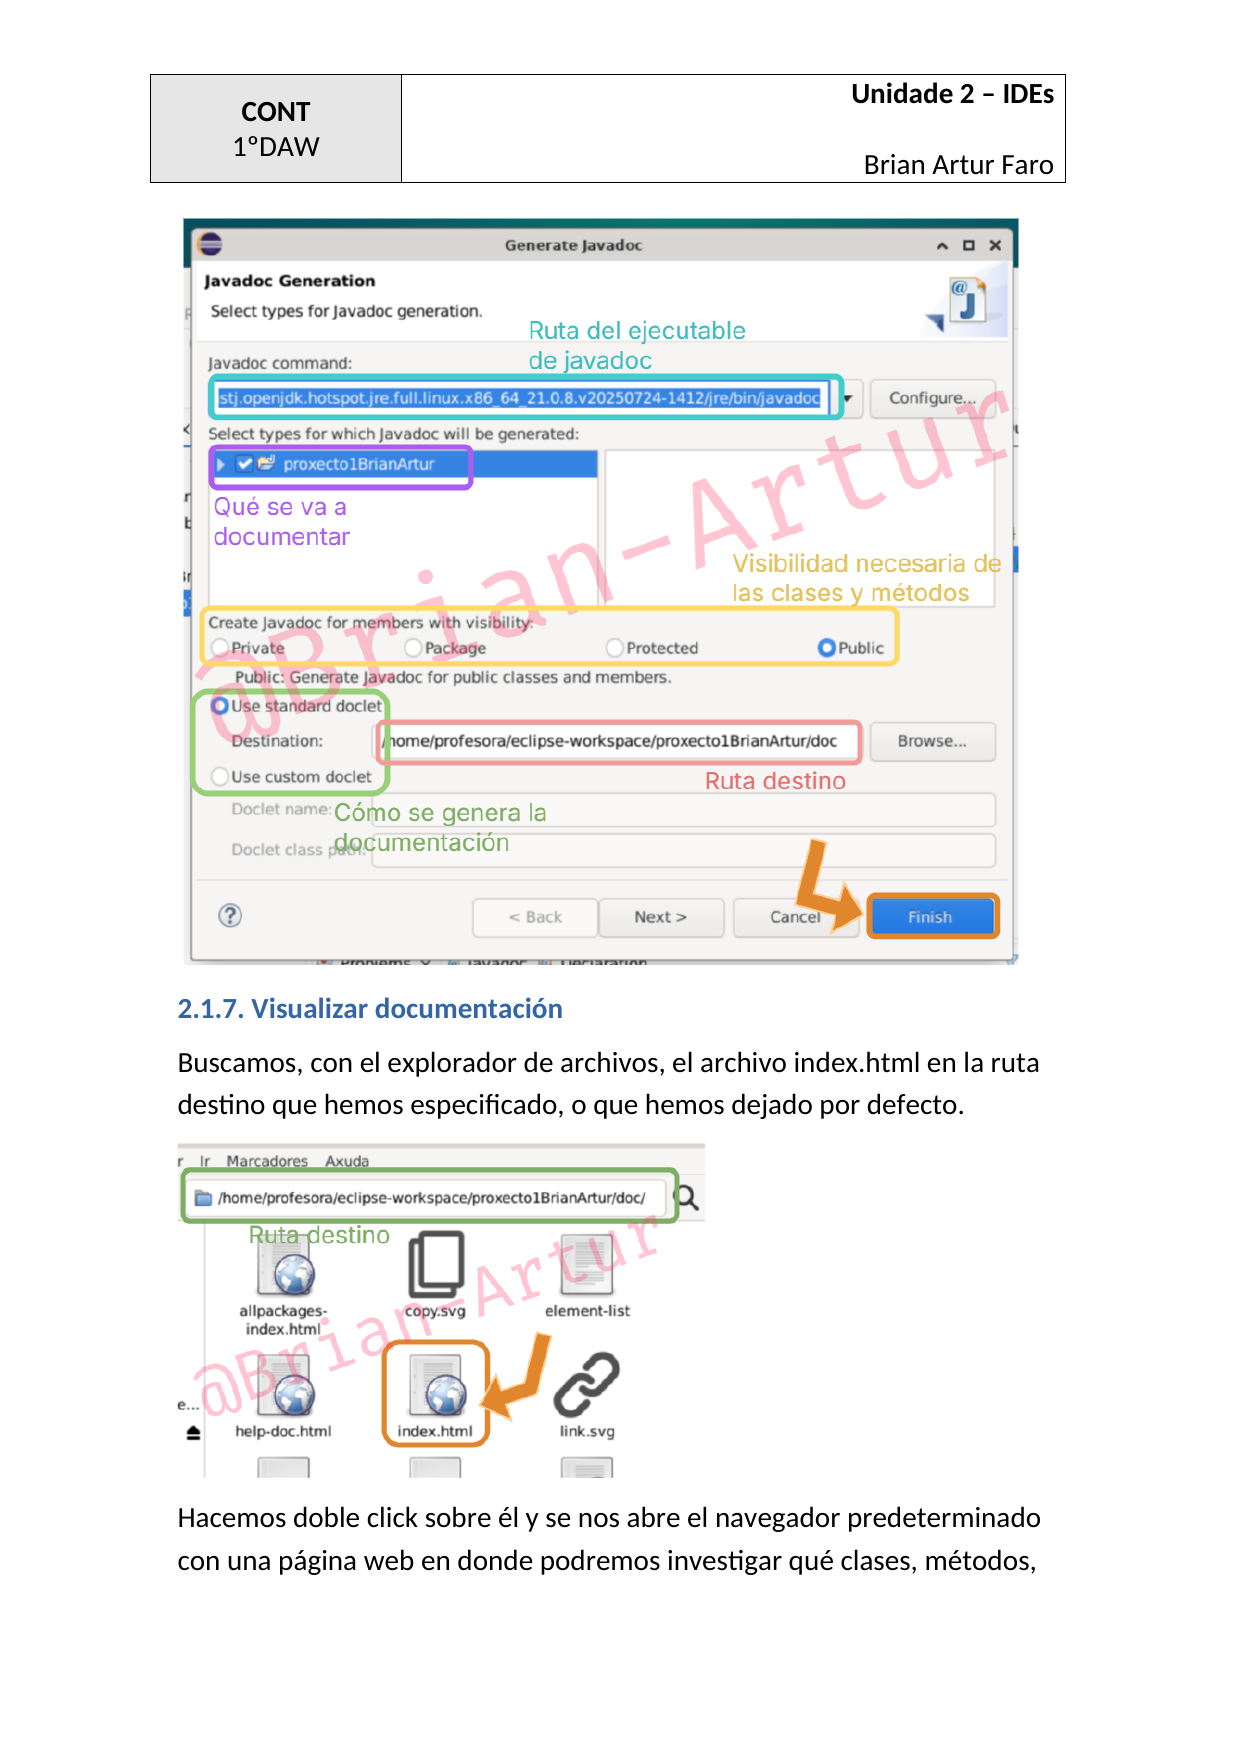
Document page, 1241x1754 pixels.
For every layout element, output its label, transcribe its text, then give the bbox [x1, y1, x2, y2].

picture [177, 1143, 706, 1478]
text Hacemos doble click sobre él y se nos abre el navegador predeterminado con una página web en donde podremos investigar qué clases, métodos, [177, 1499, 1063, 1578]
text Buscamos, con el explorador de archivos, el archivo index.html en la ruta destino que hemos especificado, o que hemos dejado por defecto. [177, 1044, 1063, 1122]
subtitle 2.1.7. Visualizar documentación [177, 990, 1063, 1026]
picture [177, 218, 1063, 965]
